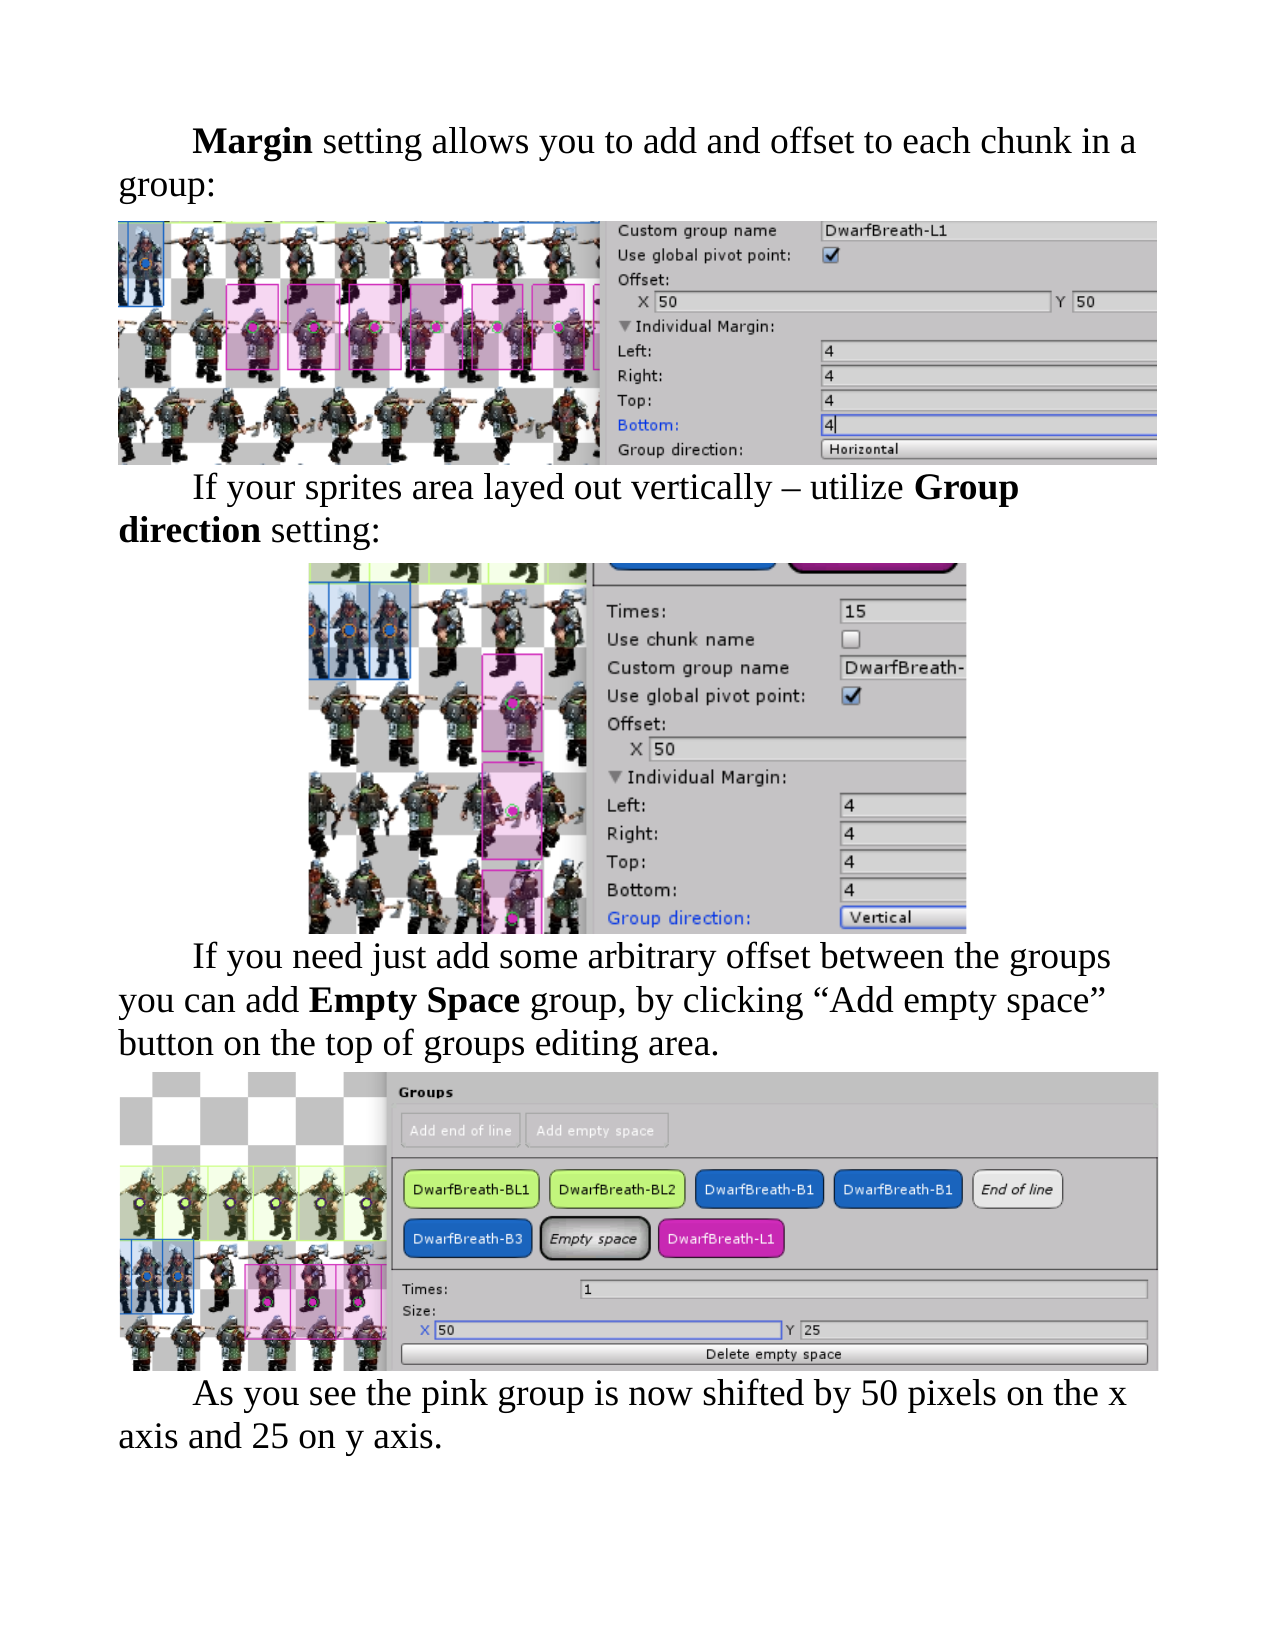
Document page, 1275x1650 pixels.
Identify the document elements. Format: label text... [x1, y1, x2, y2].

picture [118, 221, 1157, 465]
picture [119, 1072, 1159, 1371]
text Margin setting allows you to add and offset to each chunk in a group: [118, 118, 1157, 204]
text [118, 217, 1157, 221]
text As you see the pink group is now shifted by 50 pixels on the x axis and 25 on y axis. [118, 1076, 1157, 1456]
text If you need just add some arbitrary offset between the groups you can add Empty Space group, by clicking “Add empty space” button on the top of groups editing area. [118, 563, 1157, 1063]
text If your sprites area layed out vertically – utilize Group direction setting: [118, 465, 1157, 551]
picture [308, 563, 967, 934]
